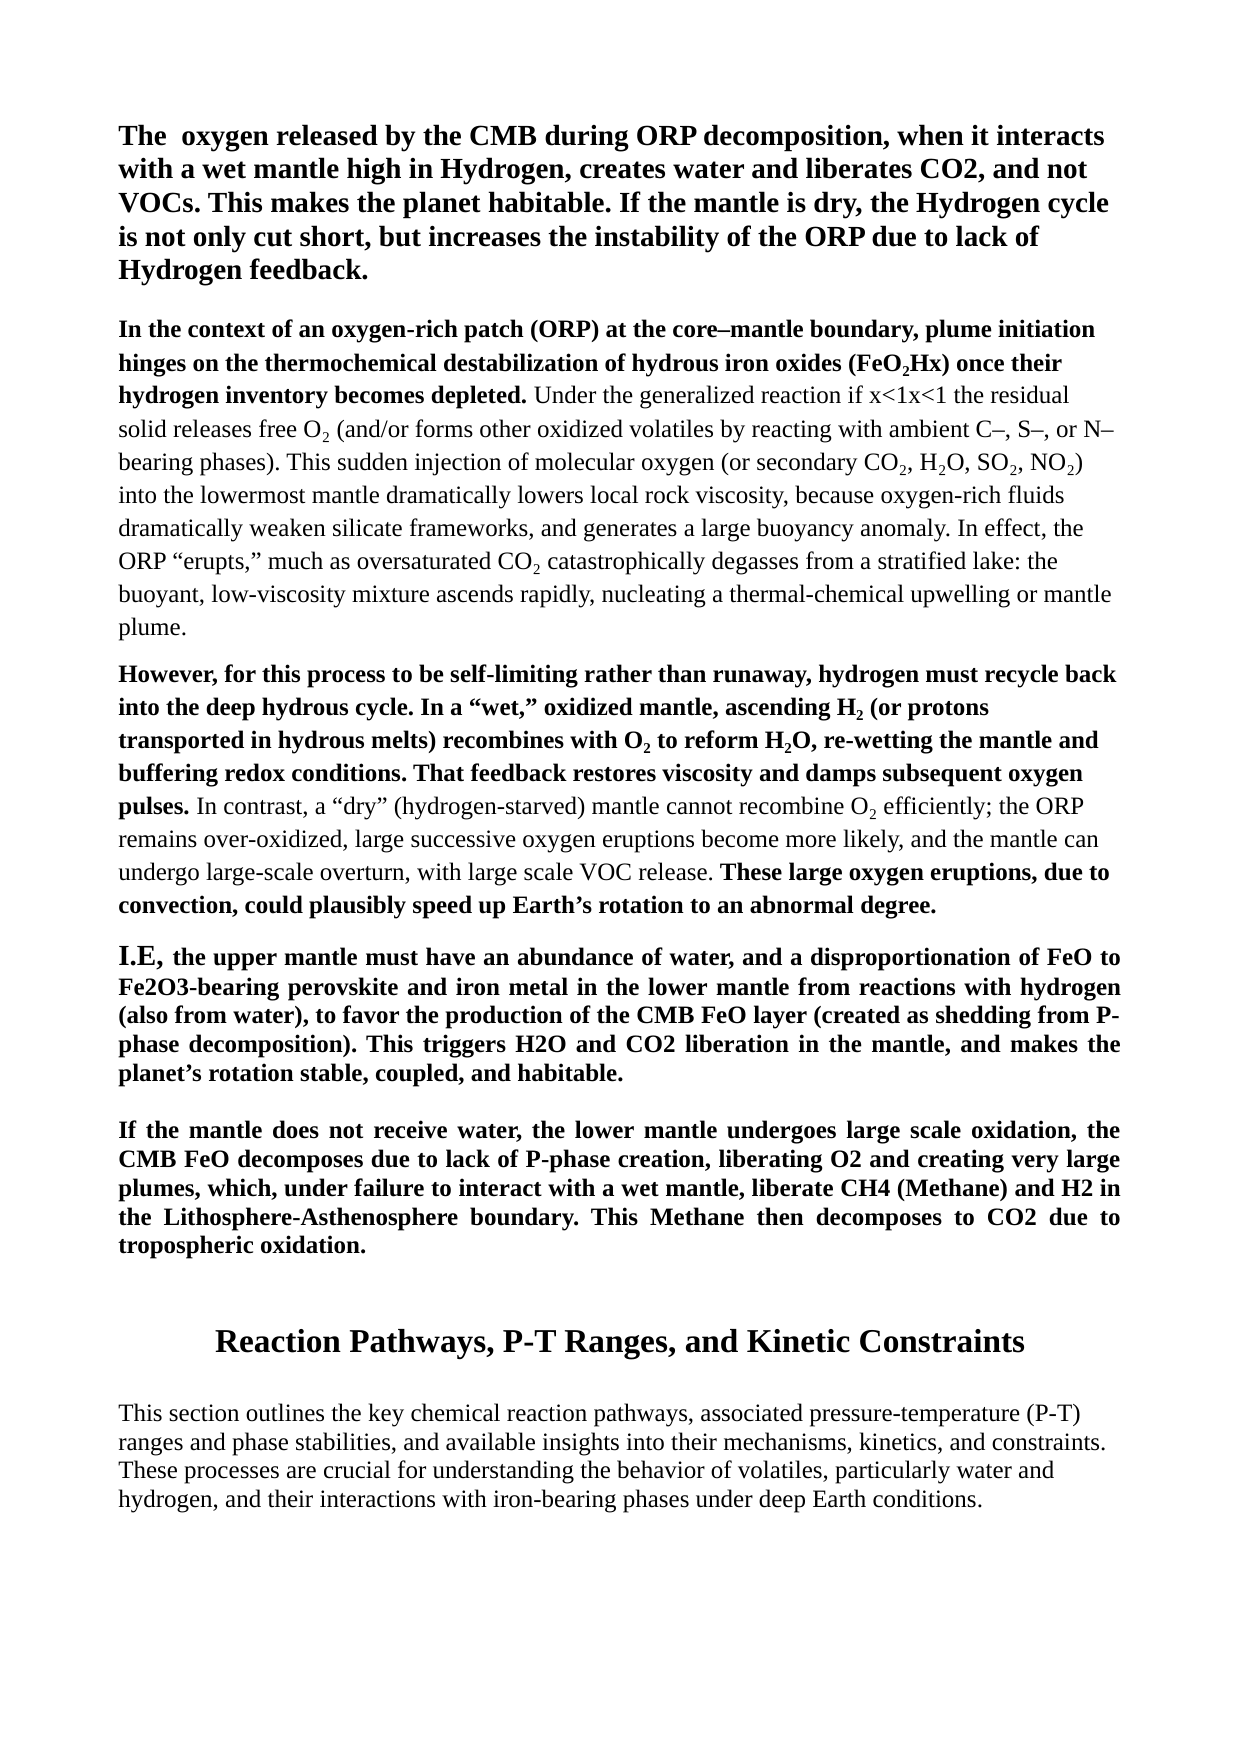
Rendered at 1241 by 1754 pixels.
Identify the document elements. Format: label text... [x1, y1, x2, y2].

text However, for this process to be self‐limiting rather than runaway, hydrogen must recycle back into the deep hydrous cycle. In a “wet,” oxidized mantle, ascending H₂ (or protons transported in hydrous melts) recombines with O₂ to reform H₂O, re‐wetting the mantle and buffering redox conditions. That feedback restores viscosity and damps subsequent oxygen pulses. In contrast, a “dry” (hydrogen‐starved) mantle cannot recombine O₂ efficiently; the ORP remains over‐oxidized, large successive oxygen eruptions become more likely, and the mantle can undergo large‐scale overturn, with large scale VOC release. These large oxygen eruptions, due to convection, could plausibly speed up Earth’s rotation to an abnormal degree. [118, 659, 1122, 919]
text In the context of an oxygen‑rich patch (ORP) at the core–mantle boundary, plume initiation hinges on the thermochemical destabilization of hydrous iron oxides (FeO₂Hx) once their hydrogen inventory becomes depleted. Under the generalized reaction if x<1x<1 the residual solid releases free O₂ (and/or forms other oxidized volatiles by reacting with ambient C–, S–, or N–bearing phases). This sudden injection of molecular oxygen (or secondary CO₂, H₂O, SO₂, NO₂) into the lowermost mantle dramatically lowers local rock viscosity, because oxygen‐rich fluids dramatically weaken silicate frameworks, and generates a large buoyancy anomaly. In effect, the ORP “erupts,” much as oversaturated CO₂ catastrophically degasses from a stratified lake: the buoyant, low‐viscosity mixture ascends rapidly, nucleating a thermal‐chemical upwelling or mantle plume. [118, 314, 1122, 641]
text I.E, the upper mantle must have an abundance of water, and a disproportionation of FeO to Fe2O3-bearing perovskite and iron metal in the lower mantle from reactions with hydrogen (also from water), to favor the production of the CMB FeO layer (created as shedding from P-phase decomposition). This triggers H2O and CO2 liberation in the mantle, and makes the planet’s rotation stable, coupled, and habitable. [118, 938, 1122, 1087]
text Reaction Pathways, P-T Ranges, and Kinetic Constraints [118, 1321, 1122, 1360]
text If the mantle does not receive water, the lower mantle undergoes large scale oxidation, the CMB FeO decomposes due to lack of P-phase creation, liberating O2 and creating very large plumes, which, under failure to interact with a wet mantle, liberate CH4 (Methane) and H2 in the Lithosphere-Asthenosphere boundary. This Methane then decomposes to CO2 due to tropospheric oxidation. [118, 1115, 1122, 1259]
text The oxygen released by the CMB during ORP decomposition, when it interacts with a wet mantle high in Hydrogen, creates water and liberates CO2, and not VOCs. This makes the planet habitable. If the mantle is dry, the Hydrogen cycle is not only cut short, but increases the instability of the ORP due to lack of Hydrogen feedback. [118, 118, 1122, 286]
text This section outlines the key chemical reaction pathways, associated pressure-temperature (P-T) ranges and phase stabilities, and available insights into their mechanisms, kinetics, and constraints. These processes are crucial for understanding the behavior of volatiles, particularly water and hydrogen, and their interactions with iron-bearing phases under deep Earth conditions. [118, 1398, 1122, 1513]
